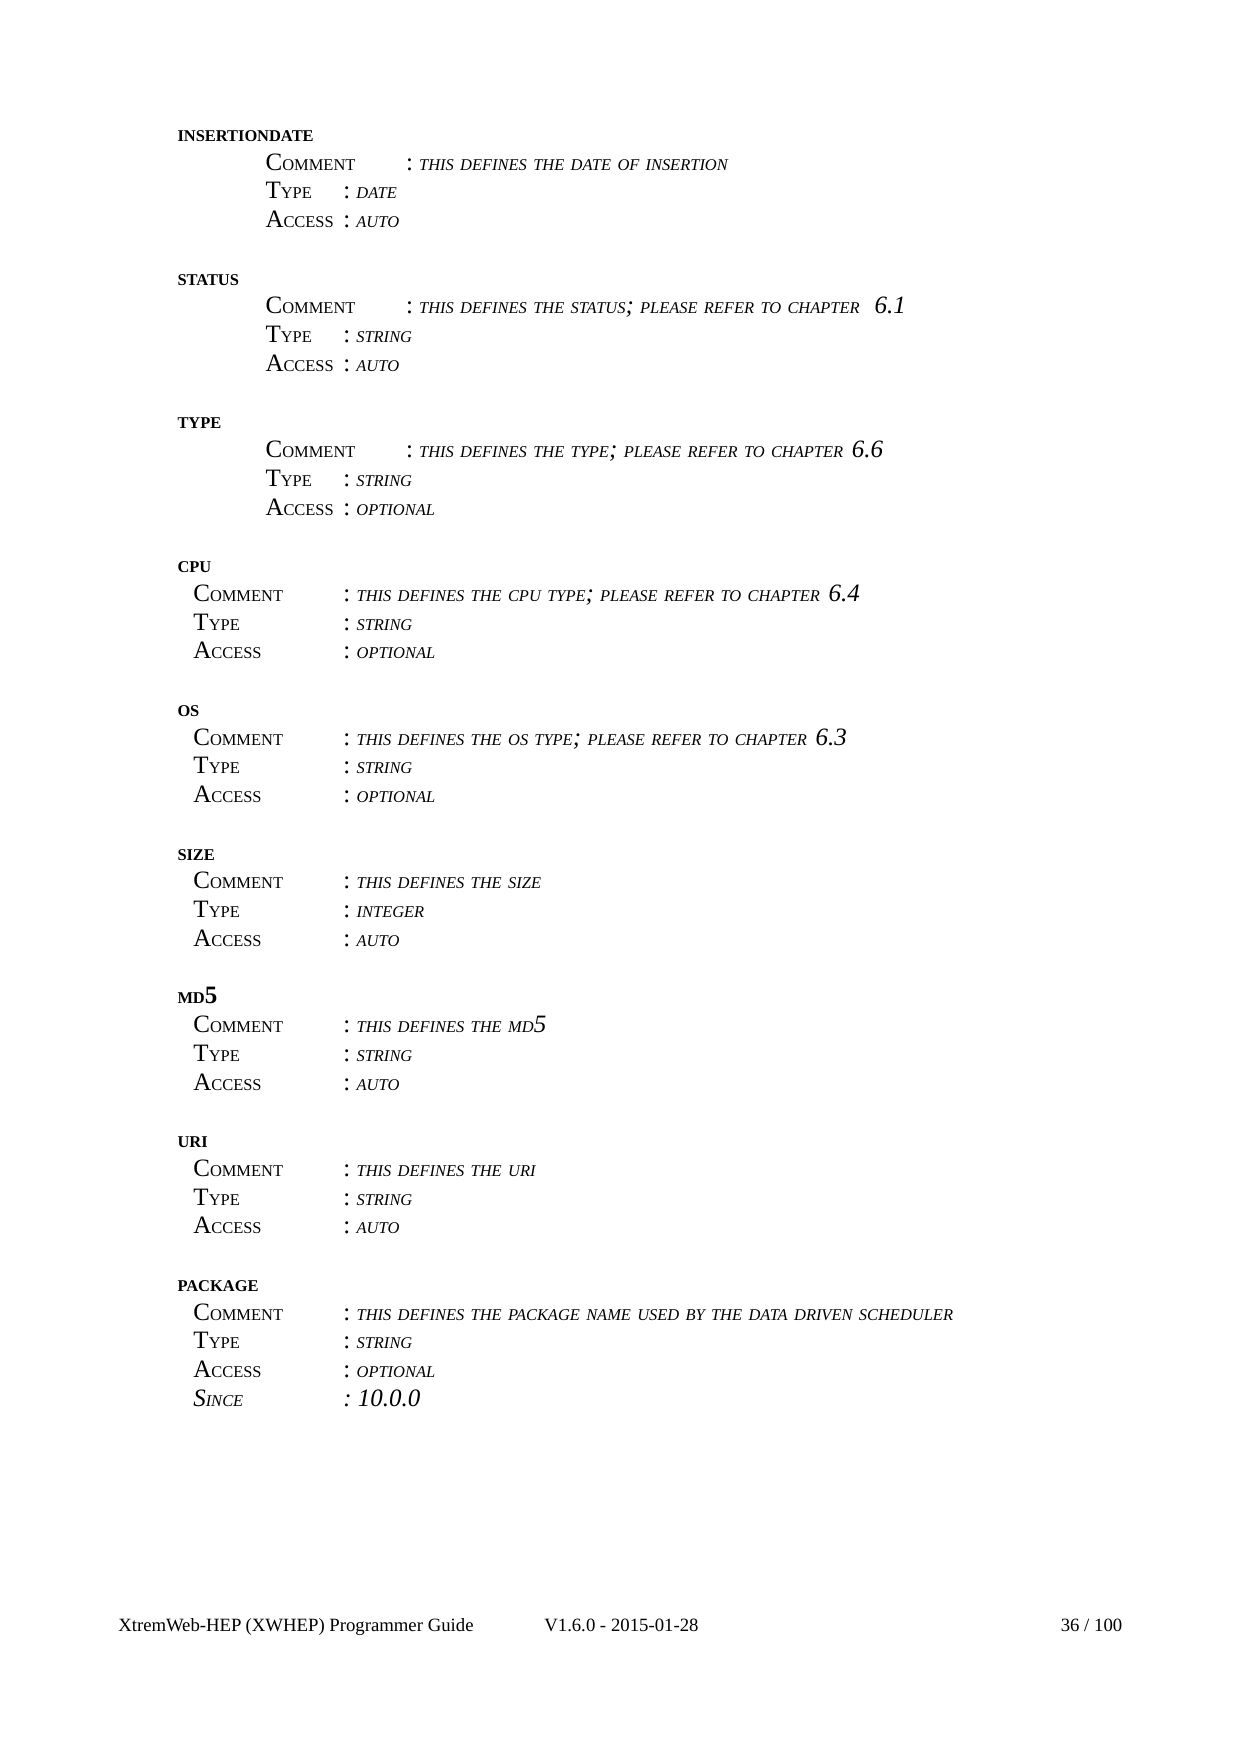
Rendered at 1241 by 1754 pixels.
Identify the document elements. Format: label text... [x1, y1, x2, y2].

text Type : string [177, 607, 1122, 636]
text Access : auto [177, 1211, 1122, 1239]
text Access : auto [265, 204, 1122, 233]
text Comment : this defines the type; please refer to chapter 6.6 [265, 434, 1122, 463]
text Access : optional [177, 1354, 1122, 1383]
text package [177, 1268, 1122, 1297]
text Since : 10.0.0 [177, 1383, 1122, 1412]
text Access : optional [265, 492, 1122, 521]
text Comment : this defines the status; please refer to chapter 6.1 [265, 291, 1122, 319]
text Access : auto [265, 348, 1122, 377]
text Comment : this defines the date of insertion [265, 147, 1122, 176]
text Type : integer [177, 894, 1122, 923]
text Type : string [177, 1182, 1122, 1211]
text Comment : this defines the uri [177, 1153, 1122, 1182]
text Comment : this defines the md5 [177, 1009, 1122, 1038]
text Access : optional [177, 779, 1122, 808]
text Comment : this defines the size [177, 866, 1122, 894]
text Type : string [265, 319, 1122, 348]
text type [177, 406, 1122, 434]
text Type : string [177, 1326, 1122, 1354]
text Type : string [265, 463, 1122, 492]
text cpu [177, 549, 1122, 578]
text Comment : this defines the os type; please refer to chapter 6.3 [177, 722, 1122, 751]
text Comment : this defines the cpu type; please refer to chapter 6.4 [177, 578, 1122, 607]
text md5 [177, 981, 1122, 1009]
text Access : auto [177, 923, 1122, 952]
text Access : auto [177, 1067, 1122, 1096]
text Type : date [265, 176, 1122, 204]
text Access : optional [177, 636, 1122, 664]
text Type : string [177, 751, 1122, 779]
text size [177, 837, 1122, 866]
text uri [177, 1124, 1122, 1153]
text insertiondate [177, 118, 1122, 147]
text Comment : this defines the package name used by the data driven scheduler [177, 1297, 1122, 1326]
text Type : string [177, 1038, 1122, 1067]
text status [177, 262, 1122, 291]
text os [177, 693, 1122, 722]
